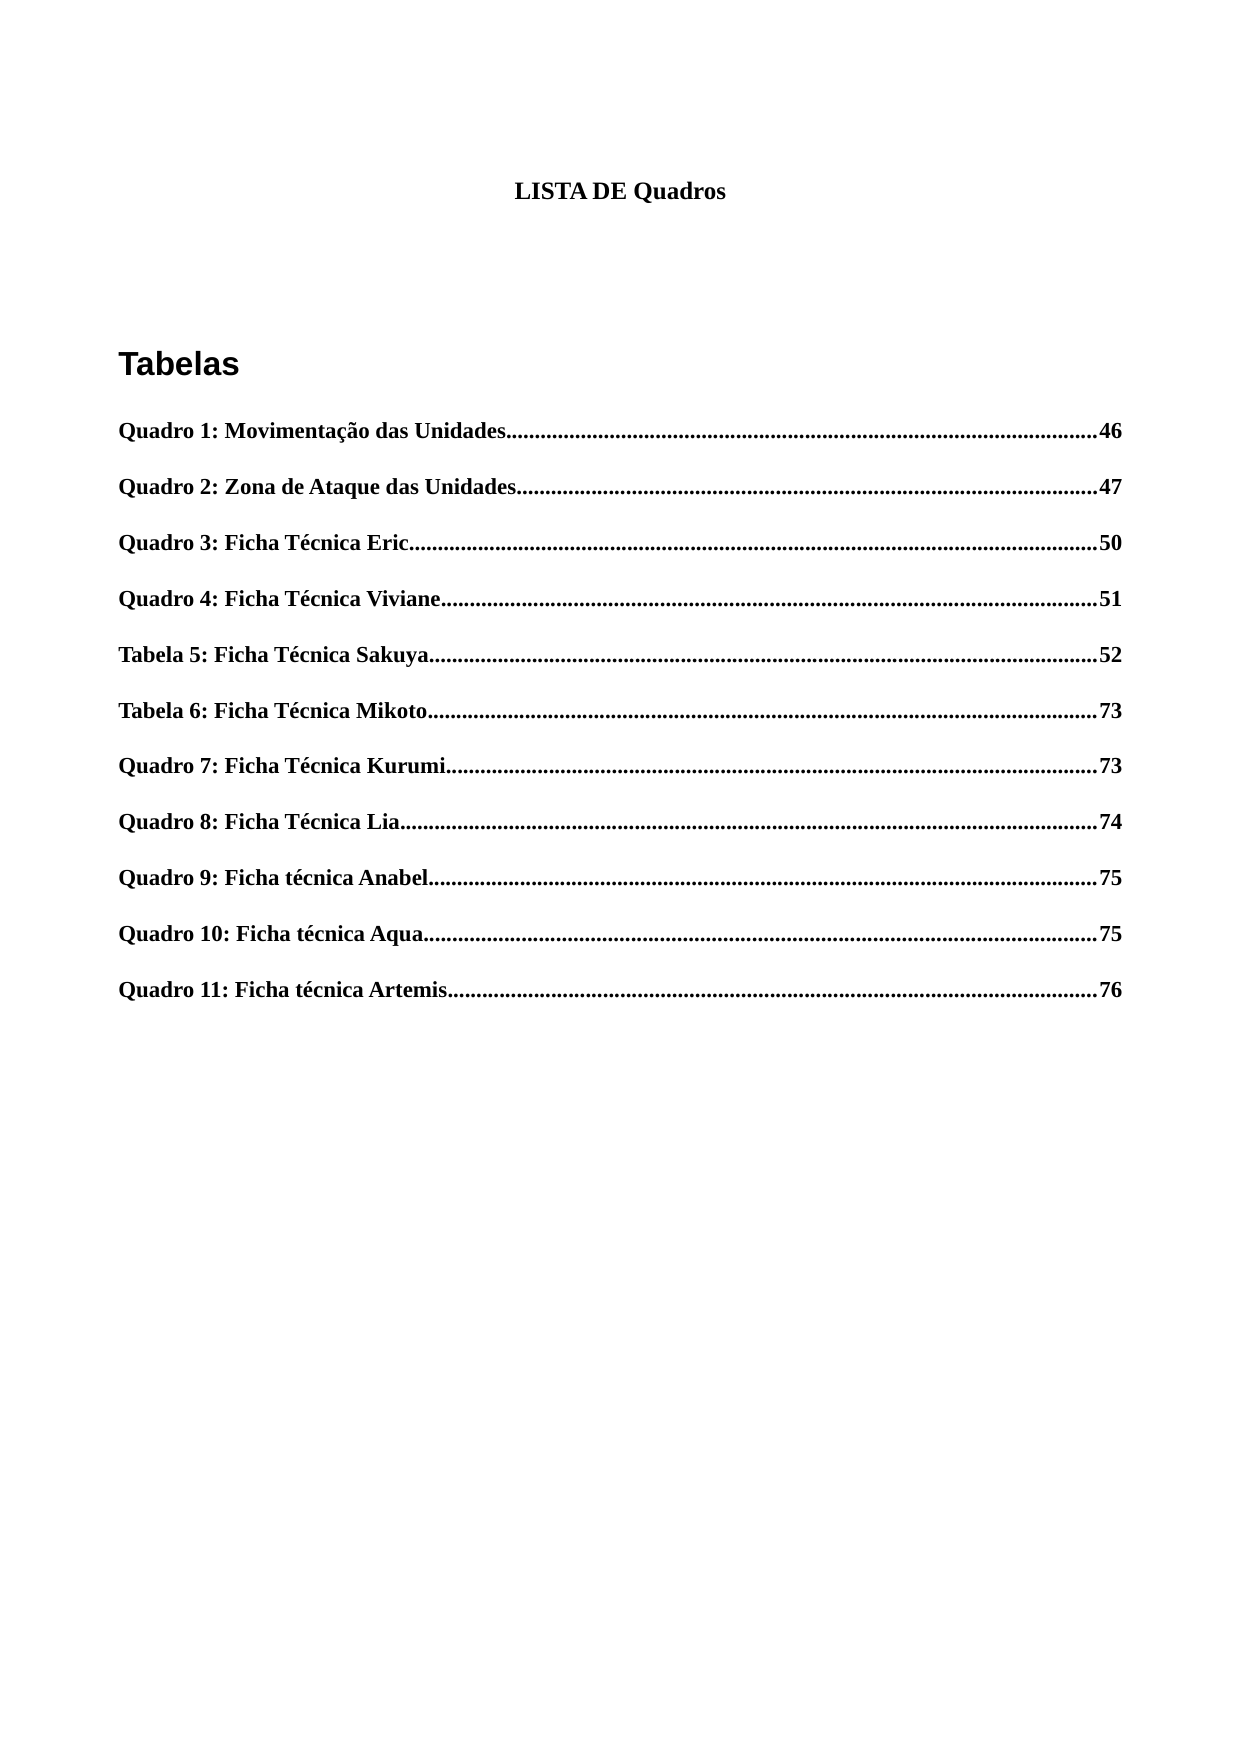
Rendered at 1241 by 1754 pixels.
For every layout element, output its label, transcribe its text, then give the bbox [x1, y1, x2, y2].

text Quadro 9: Ficha técnica Anabel 75 [118, 864, 1122, 891]
text Quadro 7: Ficha Técnica Kurumi 73 [118, 752, 1122, 779]
text Quadro 1: Movimentação das Unidades 46 [118, 417, 1122, 444]
text Quadro 4: Ficha Técnica Viviane 51 [118, 585, 1122, 611]
text LISTA DE Quadros [118, 176, 1122, 205]
text Quadro 3: Ficha Técnica Eric 50 [118, 529, 1122, 556]
text Quadro 2: Zona de Ataque das Unidades 47 [118, 473, 1122, 500]
text Quadro 10: Ficha técnica Aqua 75 [118, 920, 1122, 946]
text Tabela 5: Ficha Técnica Sakuya 52 [118, 641, 1122, 667]
text Tabela 6: Ficha Técnica Mikoto 73 [118, 697, 1122, 723]
text Quadro 8: Ficha Técnica Lia 74 [118, 808, 1122, 835]
text Quadro 11: Ficha técnica Artemis 76 [118, 976, 1122, 1002]
subtitle Tabelas [118, 344, 1122, 383]
